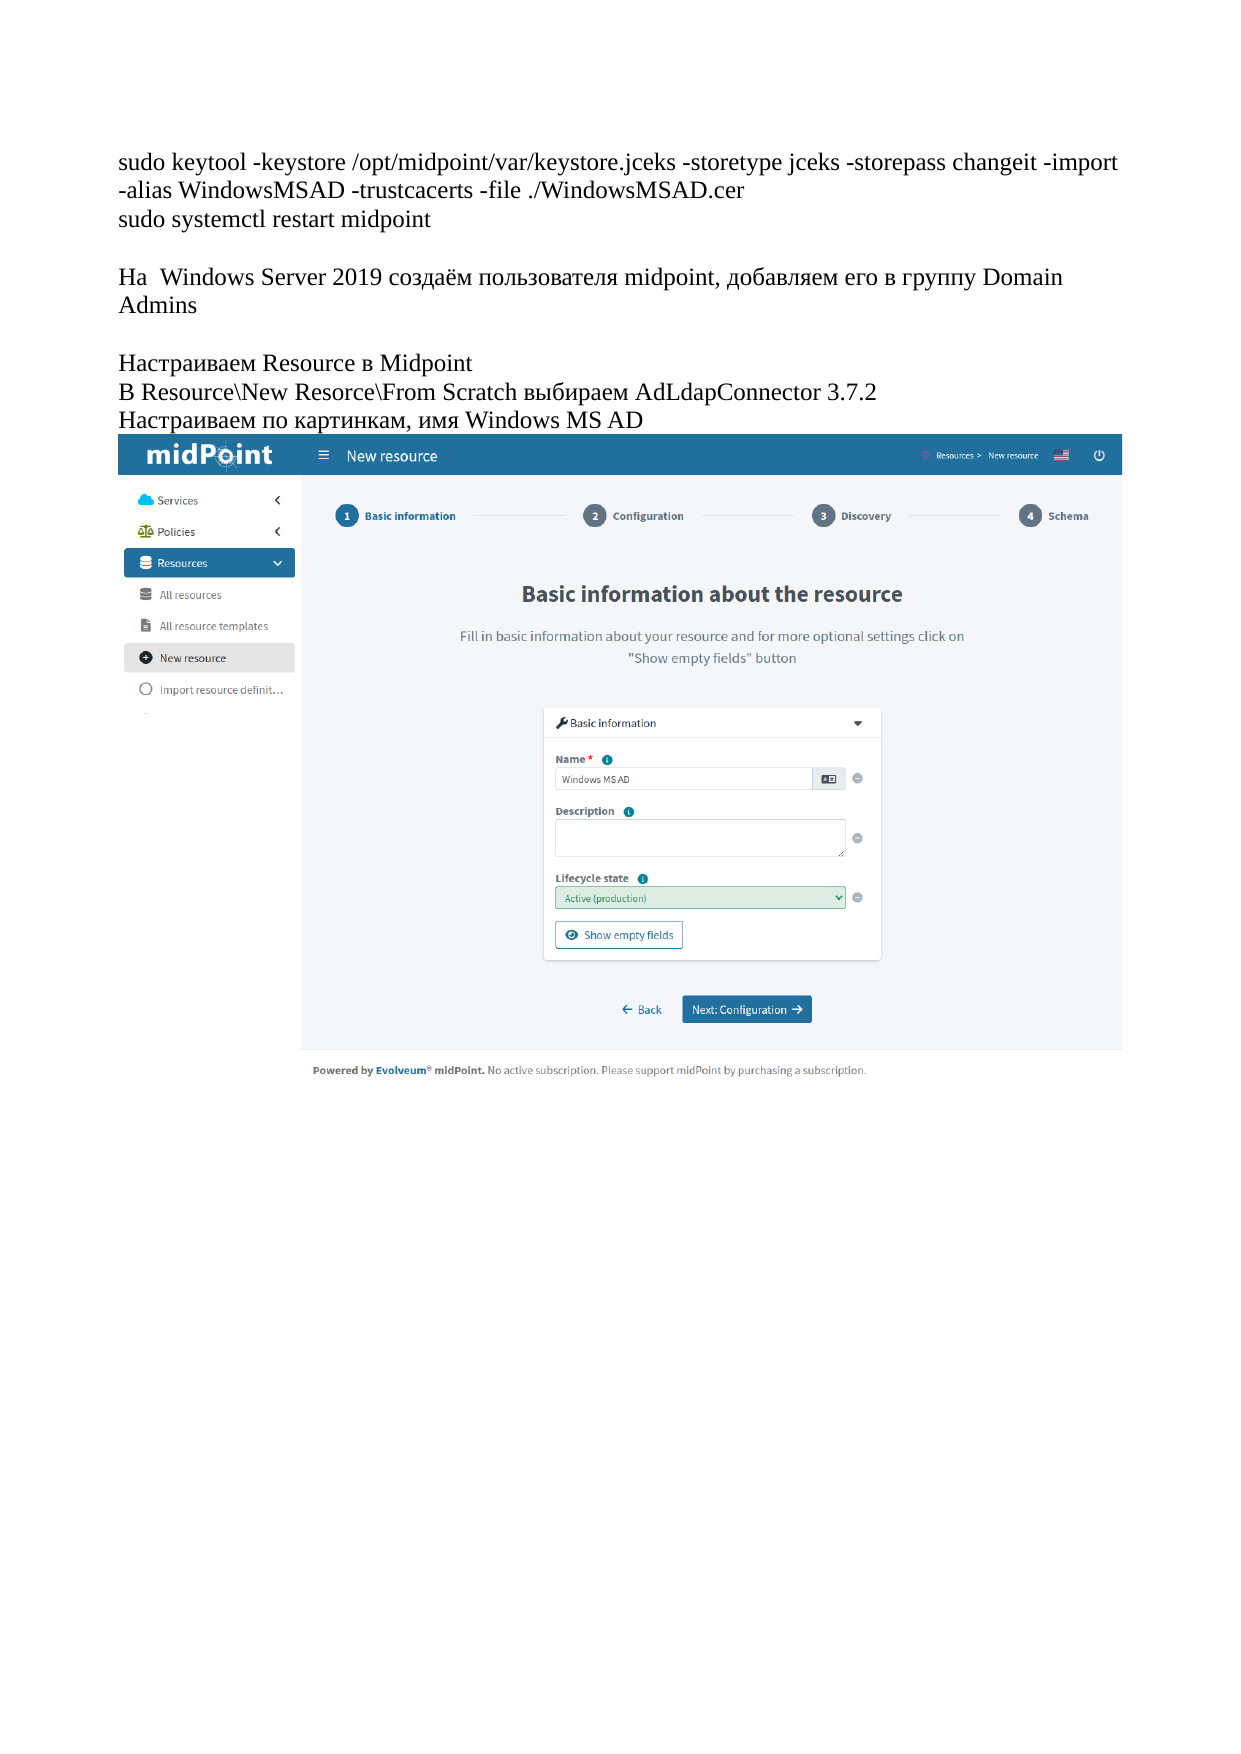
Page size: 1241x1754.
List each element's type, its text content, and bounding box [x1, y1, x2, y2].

text Настраиваем по картинкам, имя Windows MS AD [118, 406, 1122, 434]
text На Windows Server 2019 создаём пользователя midpoint, добавляем его в группу Domain Admins [118, 262, 1122, 319]
text sudo keytool -keystore /opt/midpoint/var/keystore.jceks -storetype jceks -storepass changeit -import -alias WindowsMSAD -trustcacerts -file ./WindowsMSAD.cer [118, 147, 1122, 204]
text В Resource\New Resorce\From Scratch выбираем AdLdapConnector 3.7.2 [118, 377, 1122, 406]
text Настраиваем Resource в Midpoint [118, 348, 1122, 377]
picture [118, 434, 1123, 1090]
text sudo systemctl restart midpoint [118, 204, 1122, 233]
